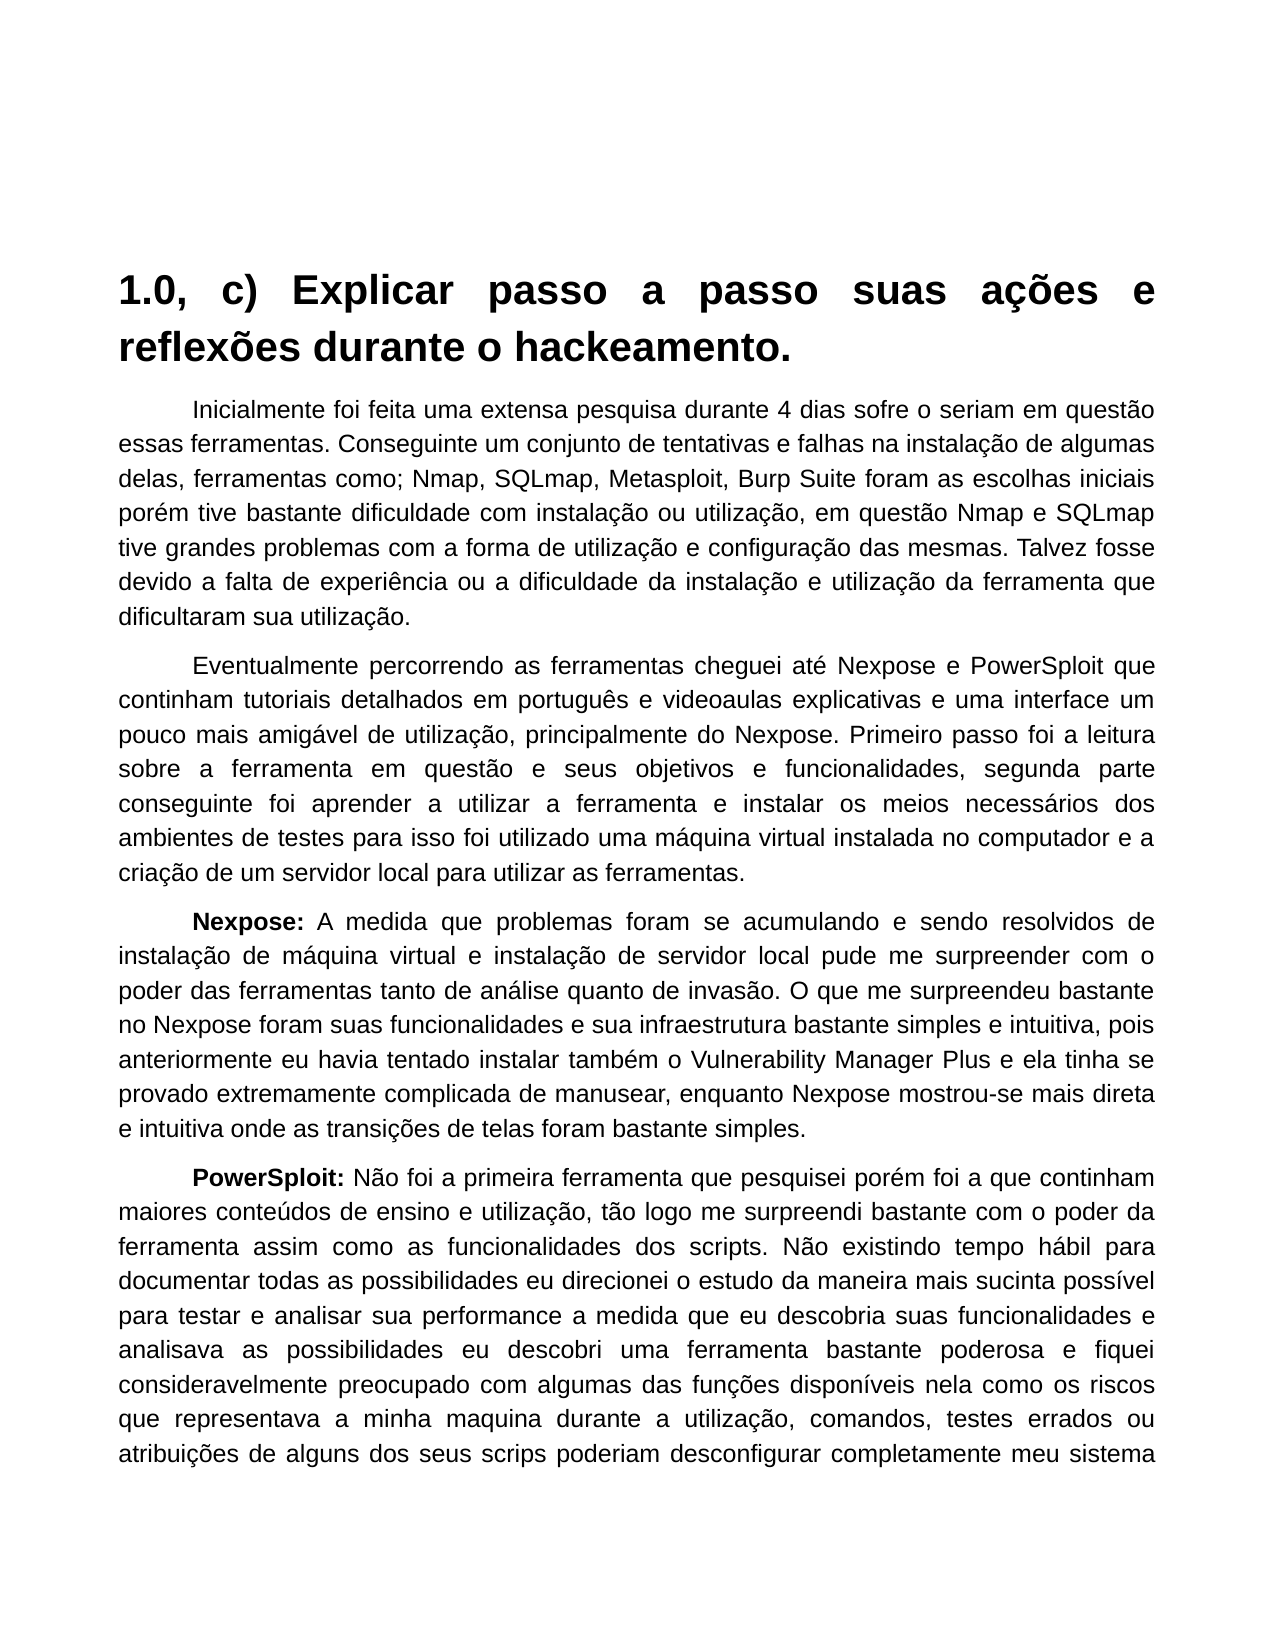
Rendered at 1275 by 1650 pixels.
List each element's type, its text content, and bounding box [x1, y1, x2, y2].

text 1.0, c) Explicar passo a passo suas ações e reflexões durante o hackeamento. [118, 265, 1157, 371]
text PowerSploit: Não foi a primeira ferramenta que pesquisei porém foi a que continham maiores conteúdos de ensino e utilização, tão logo me surpreendi bastante com o poder da ferramenta assim como as funcionalidades dos scripts. Não existindo tempo hábil para documentar todas as possibilidades eu direcionei o estudo da maneira mais sucinta possível para testar e analisar sua performance a medida que eu descobria suas funcionalidades e analisava as possibilidades eu descobri uma ferramenta bastante poderosa e fiquei consideravelmente preocupado com algumas das funções disponíveis nela como os riscos que representava a minha maquina durante a utilização, comandos, testes errados ou atribuições de alguns dos seus scrips poderiam desconfigurar completamente meu sistema [118, 1163, 1157, 1467]
text Eventualmente percorrendo as ferramentas cheguei até Nexpose e PowerSploit que continham tutoriais detalhados em português e videoaulas explicativas e uma interface um pouco mais amigável de utilização, principalmente do Nexpose. Primeiro passo foi a leitura sobre a ferramenta em questão e seus objetivos e funcionalidades, segunda parte conseguinte foi aprender a utilizar a ferramenta e instalar os meios necessários dos ambientes de testes para isso foi utilizado uma máquina virtual instalada no computador e a criação de um servidor local para utilizar as ferramentas. [118, 651, 1157, 886]
text Inicialmente foi feita uma extensa pesquisa durante 4 dias sofre o seriam em questão essas ferramentas. Conseguinte um conjunto de tentativas e falhas na instalação de algumas delas, ferramentas como; Nmap, SQLmap, Metasploit, Burp Suite foram as escolhas iniciais porém tive bastante dificuldade com instalação ou utilização, em questão Nmap e SQLmap tive grandes problemas com a forma de utilização e configuração das mesmas. Talvez fosse devido a falta de experiência ou a dificuldade da instalação e utilização da ferramenta que dificultaram sua utilização. [118, 395, 1157, 631]
text Nexpose: A medida que problemas foram se acumulando e sendo resolvidos de instalação de máquina virtual e instalação de servidor local pude me surpreender com o poder das ferramentas tanto de análise quanto de invasão. O que me surpreendeu bastante no Nexpose foram suas funcionalidades e sua infraestrutura bastante simples e intuitiva, pois anteriormente eu havia tentado instalar também o Vulnerability Manager Plus e ela tinha se provado extremamente complicada de manusear, enquanto Nexpose mostrou-se mais direta e intuitiva onde as transições de telas foram bastante simples. [118, 907, 1157, 1142]
